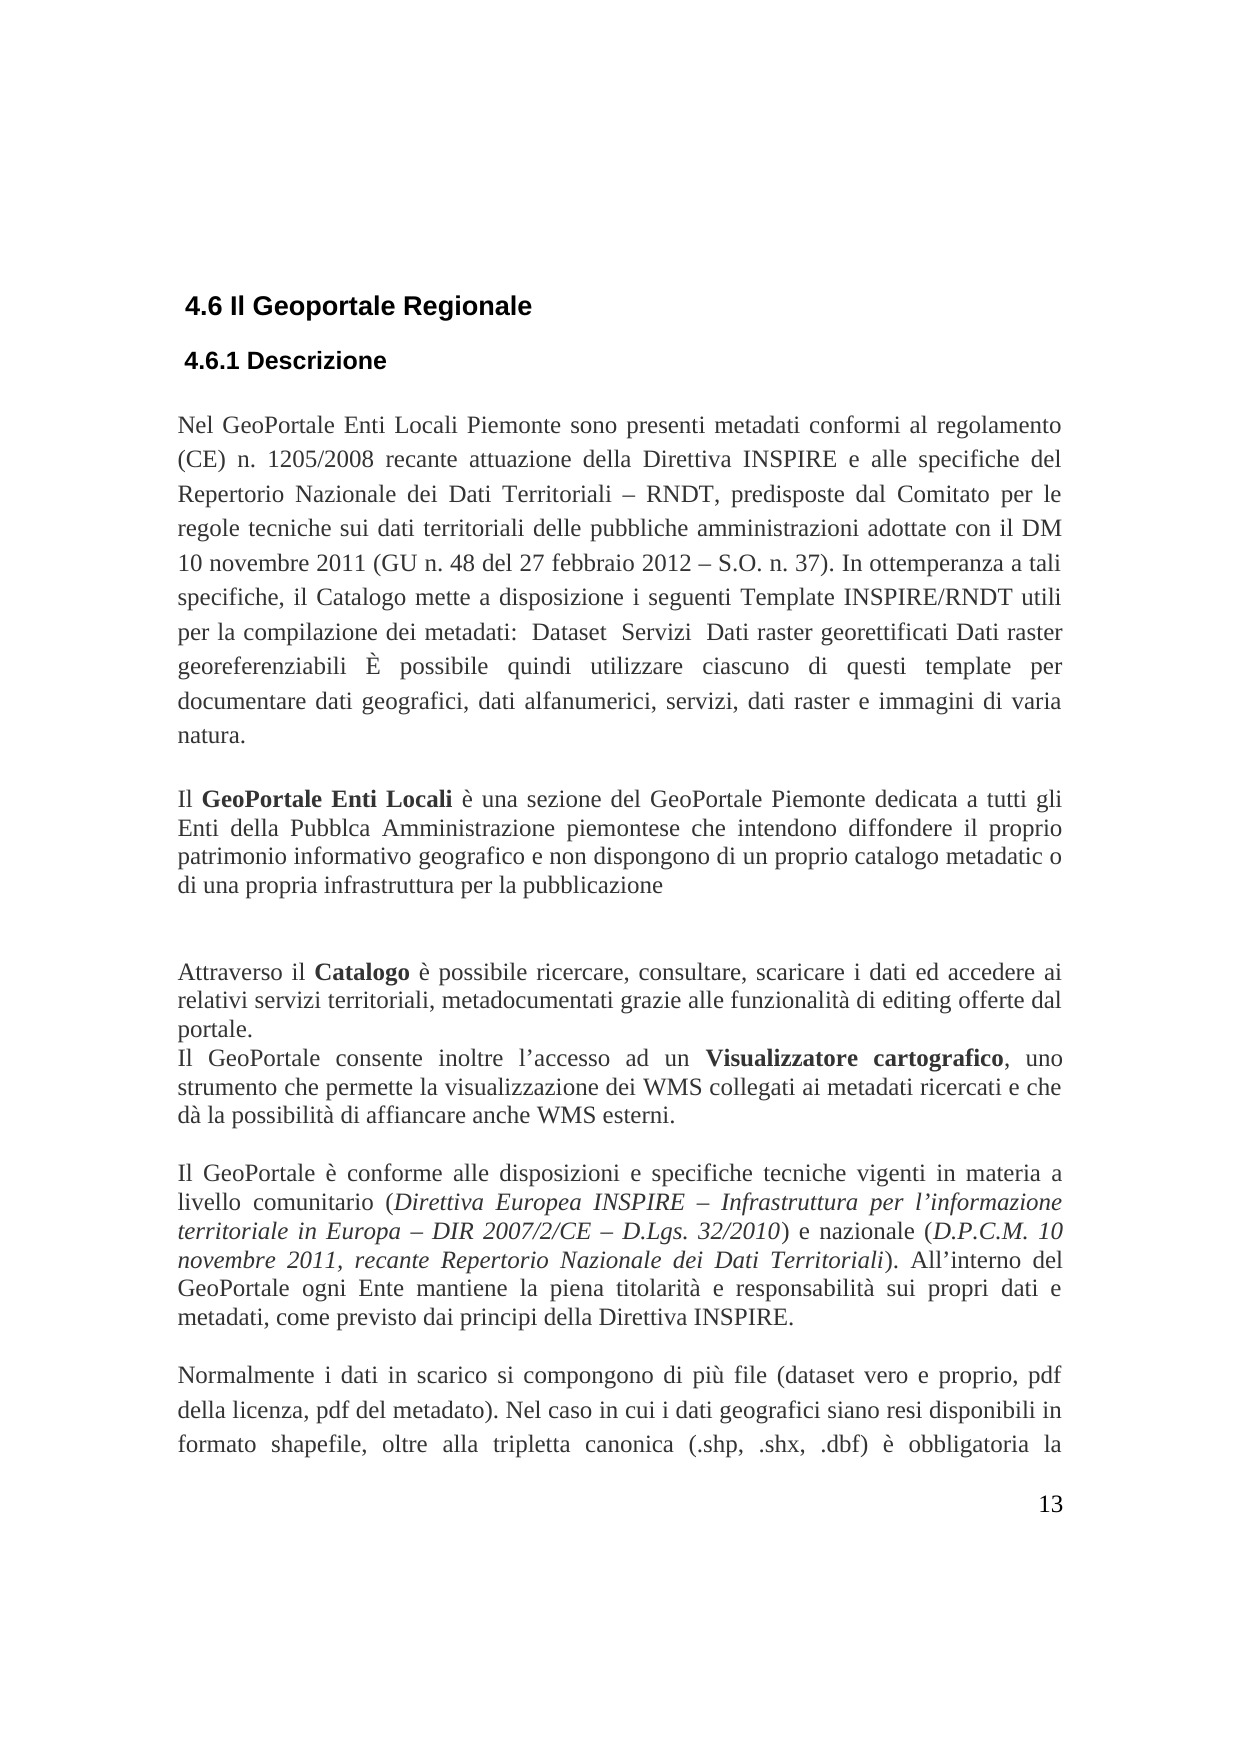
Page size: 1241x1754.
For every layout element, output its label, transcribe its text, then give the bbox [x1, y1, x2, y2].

text Il GeoPortale Enti Locali è una sezione del GeoPortale Piemonte dedicata a tutti gli Enti della Pubblca Amministrazione piemontese che intendono diffondere il proprio patrimonio informativo geografico e non dispongono di un proprio catalogo metadatic o di una propria infrastruttura per la pubblicazione [177, 784, 1063, 899]
text Attraverso il Catalogo è possibile ricercare, consultare, scaricare i dati ed accedere ai relativi servizi territoriali, metadocumentati grazie alle funzionalità di editing offerte dal portale. Il GeoPortale consente inoltre l’accesso ad un Visualizzatore cartografico, uno strumento che permette la visualizzazione dei WMS collegati ai metadati ricercati e che dà la possibilità di affiancare anche WMS esterni. [177, 928, 1063, 1129]
text Normalmente i dati in scarico si compongono di più file (dataset vero e proprio, pdf della licenza, pdf del metadato). Nel caso in cui i dati geografici siano resi disponibili in formato shapefile, oltre alla tripletta canonica (.shp, .shx, .dbf) è obbligatoria la [177, 1360, 1063, 1458]
subtitle Il Geoportale Regionale [177, 290, 1063, 321]
text Nel GeoPortale Enti Locali Piemonte sono presenti metadati conformi al regolamento (CE) n. 1205/2008 recante attuazione della Direttiva INSPIRE e alle specifiche del Repertorio Nazionale dei Dati Territoriali – RNDT, predisposte dal Comitato per le regole tecniche sui dati territoriali delle pubbliche amministrazioni adottate con il DM 10 novembre 2011 (GU n. 48 del 27 febbraio 2012 – S.O. n. 37). In ottemperanza a tali specifiche, il Catalogo mette a disposizione i seguenti Template INSPIRE/RNDT utili per la compilazione dei metadati: Dataset Servizi Dati raster georettificati Dati raster georeferenziabili È possibile quindi utilizzare ciascuno di questi template per documentare dati geografici, dati alfanumerici, servizi, dati raster e immagini di varia natura. [177, 410, 1063, 749]
subtitle Descrizione [177, 346, 1063, 375]
text Il GeoPortale è conforme alle disposizioni e specifiche tecniche vigenti in materia a livello comunitario (Direttiva Europea INSPIRE – Infrastruttura per l’informazione territoriale in Europa – DIR 2007/2/CE – D.Lgs. 32/2010) e nazionale (D.P.C.M. 10 novembre 2011, recante Repertorio Nazionale dei Dati Territoriali). All’interno del GeoPortale ogni Ente mantiene la piena titolarità e responsabilità sui propri dati e metadati, come previsto dai principi della Direttiva INSPIRE. [177, 1158, 1063, 1331]
